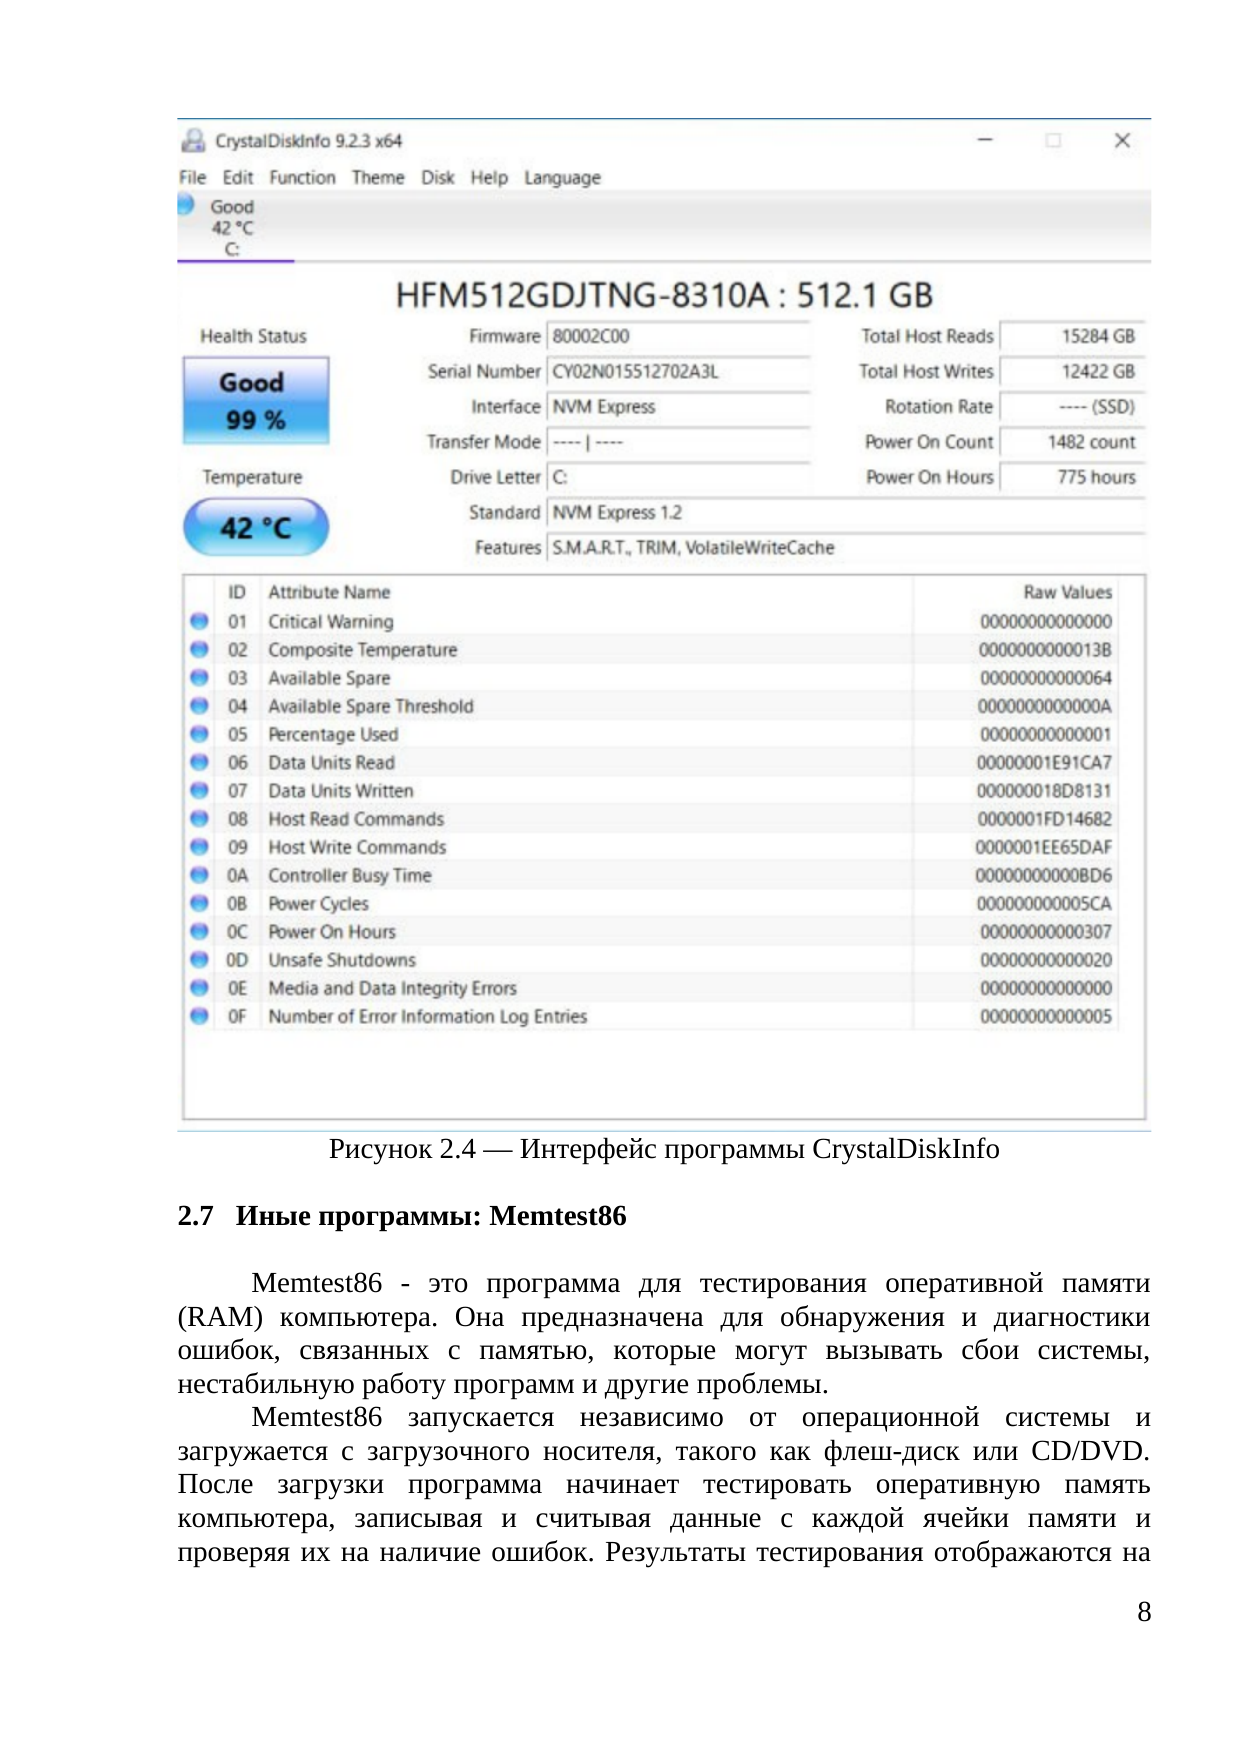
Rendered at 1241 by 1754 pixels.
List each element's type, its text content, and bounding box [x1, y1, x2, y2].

subtitle 2.7 Иные программы: Memtest86 [177, 1198, 1152, 1232]
text Memtest86 запускается независимо от операционной системы и загружается с загрузочного носителя, такого как флеш-диск или CD/DVD. После загрузки программа начинает тестировать оперативную память компьютера, записывая и считывая данные с каждой ячейки памяти и проверяя их на наличие ошибок. Результаты тестирования отображаются на [177, 1399, 1152, 1567]
text Рисунок 2.4 — Интерфейс программы CrystalDiskInfo [177, 1132, 1152, 1165]
picture [177, 118, 1152, 1132]
text Memtest86 - это программа для тестирования оперативной памяти (RAM) компьютера. Она предназначена для обнаружения и диагностики ошибок, связанных с памятью, которые могут вызывать сбои системы, нестабильную работу программ и другие проблемы. [177, 1265, 1152, 1399]
